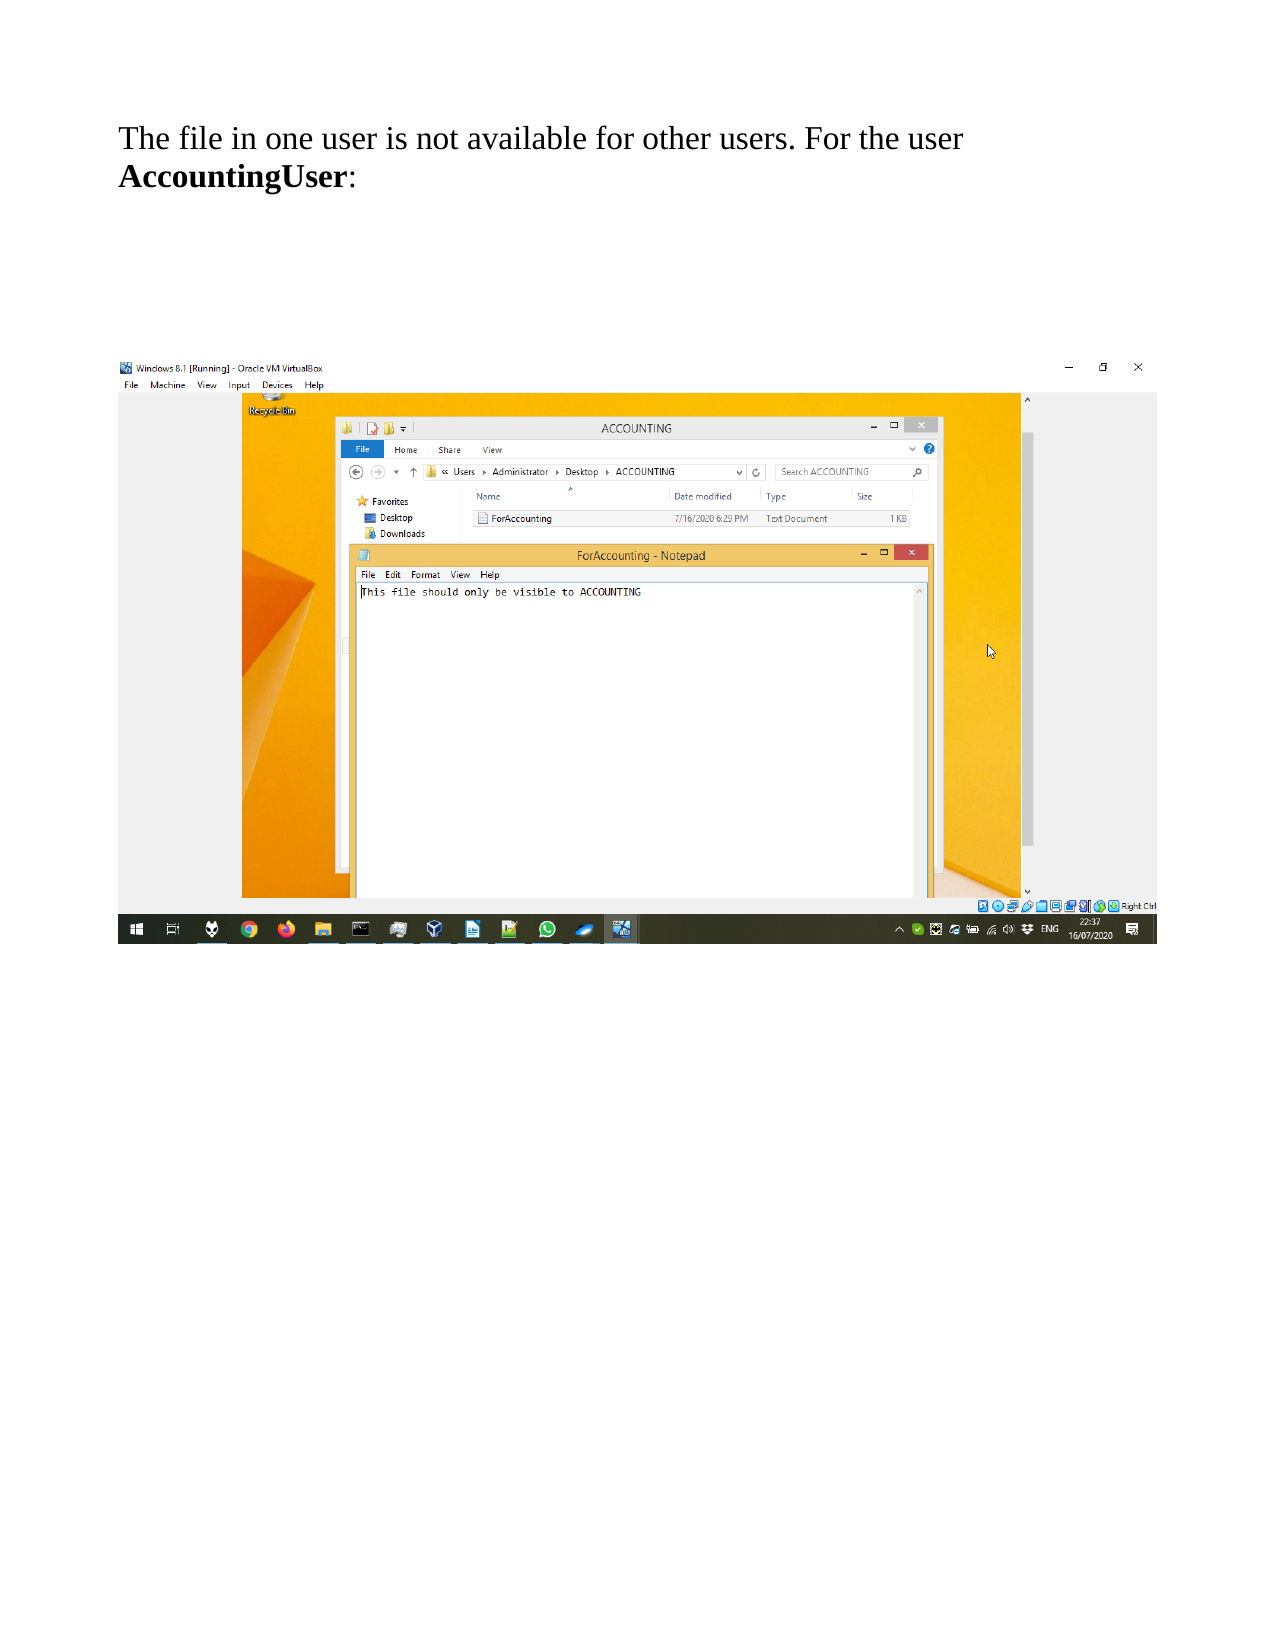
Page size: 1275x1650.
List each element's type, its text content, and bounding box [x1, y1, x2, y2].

text The file in one user is not available for other users. For the user AccountingUser: [118, 118, 1157, 195]
picture [118, 360, 1157, 944]
